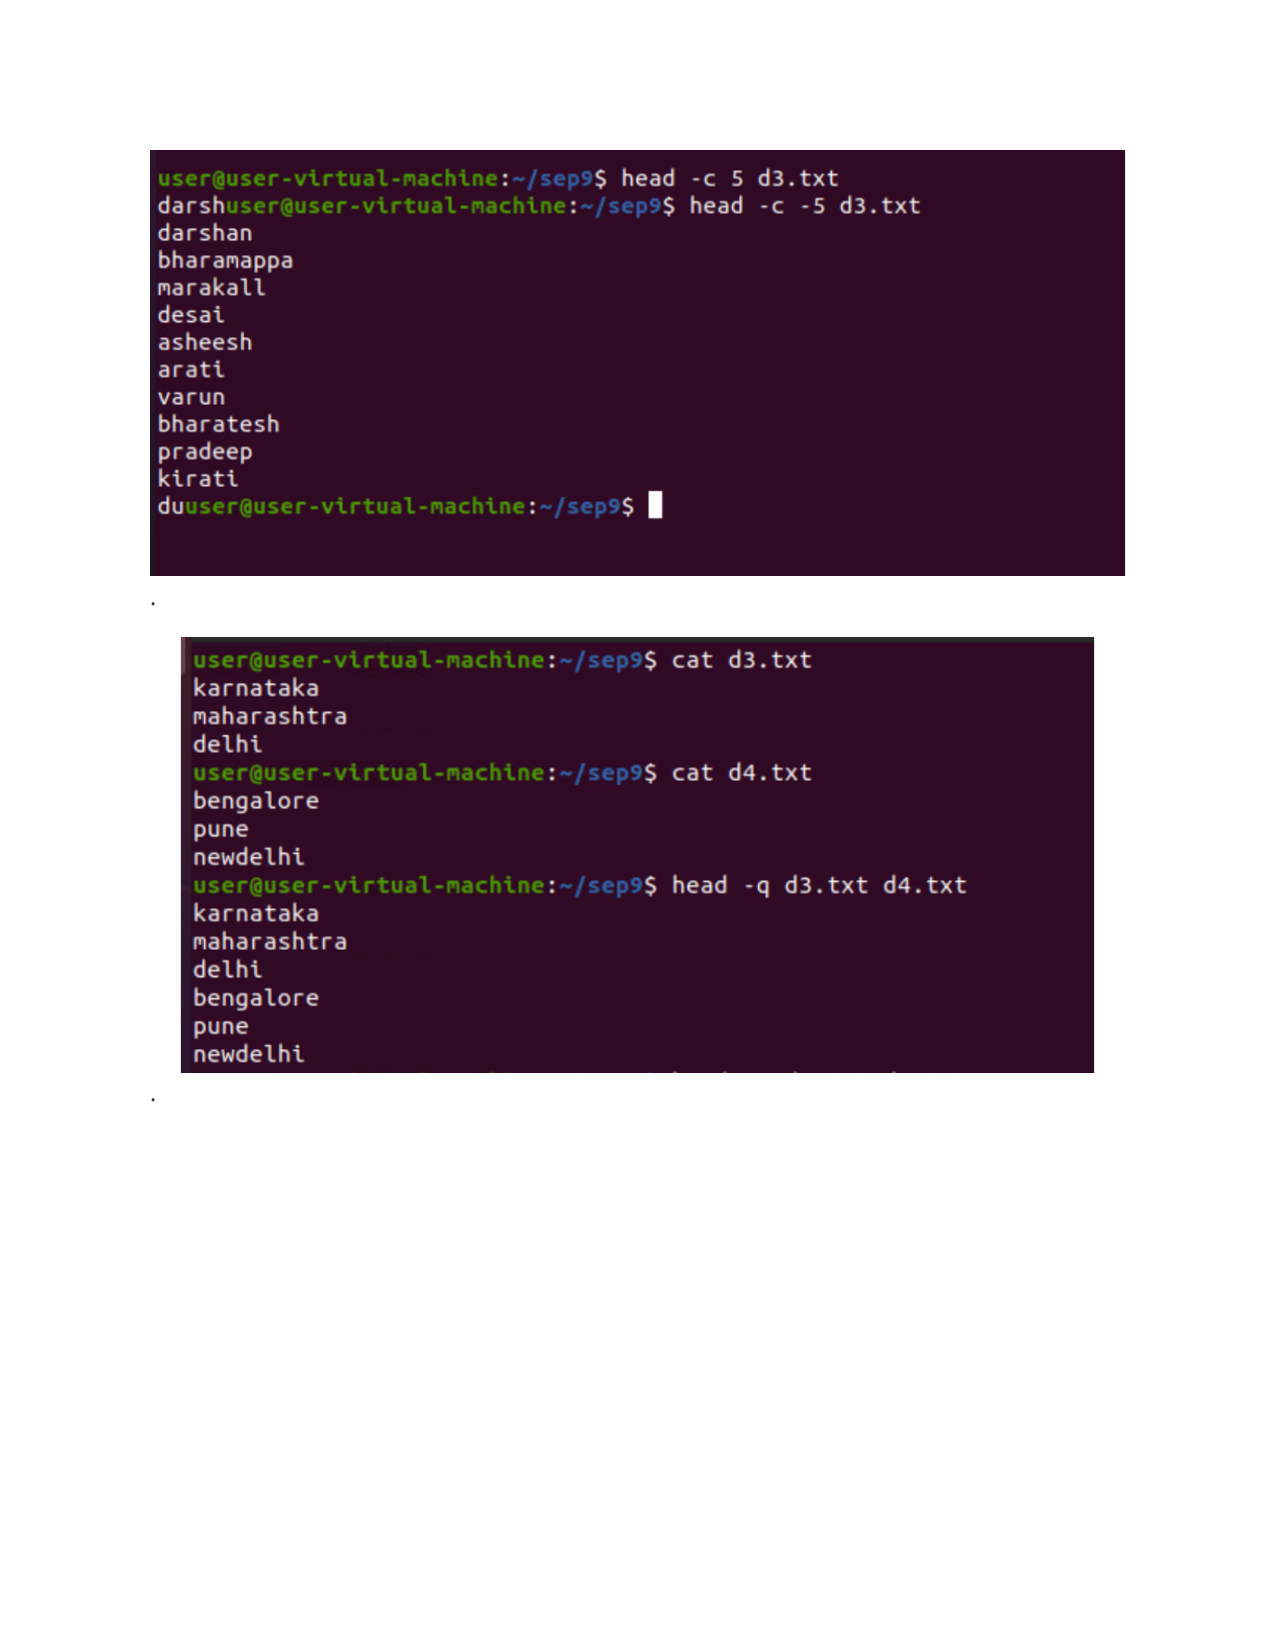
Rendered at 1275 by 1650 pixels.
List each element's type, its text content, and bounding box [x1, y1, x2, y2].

picture [180, 637, 1095, 1073]
picture [150, 150, 1125, 576]
text . [150, 637, 1125, 1109]
text . [150, 576, 1125, 612]
